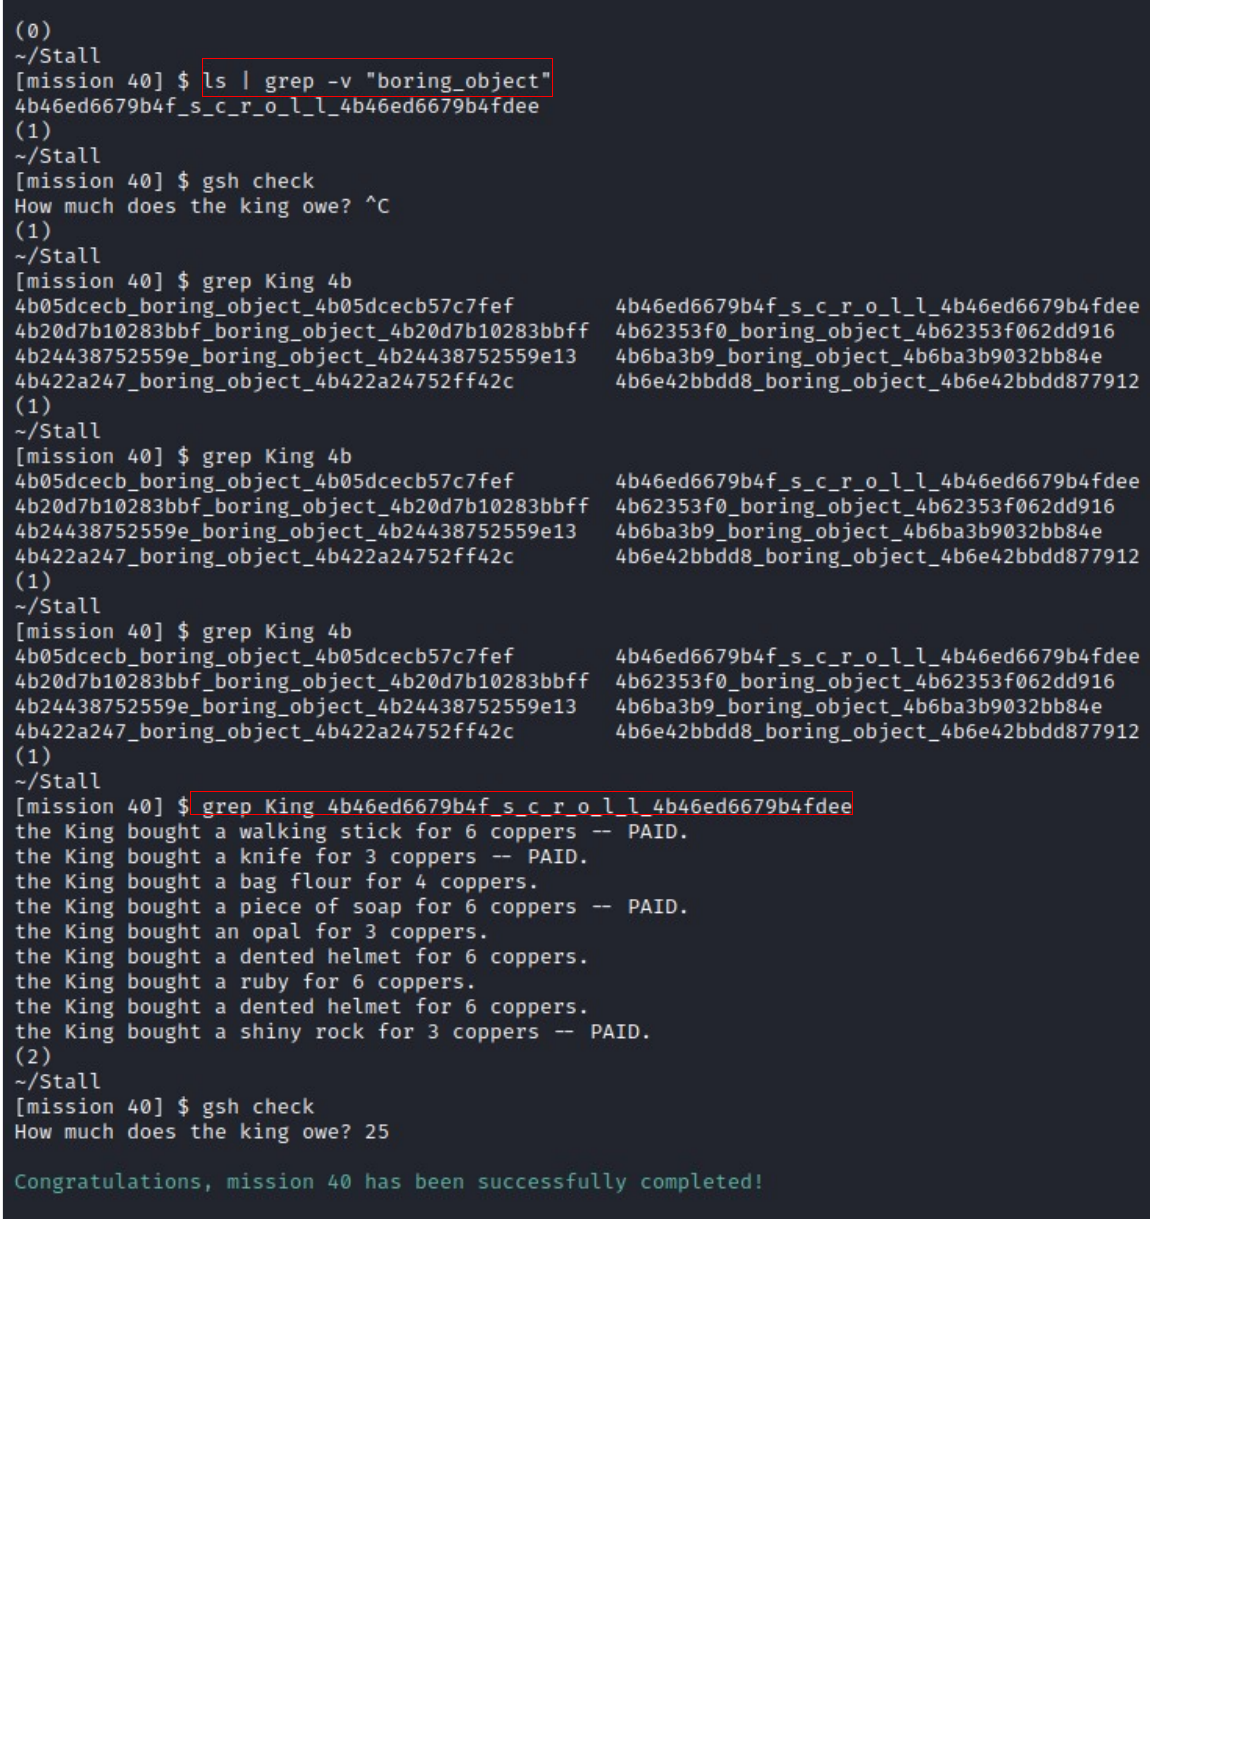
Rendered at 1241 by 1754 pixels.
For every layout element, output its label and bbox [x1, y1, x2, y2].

picture [2, 0, 1150, 1219]
